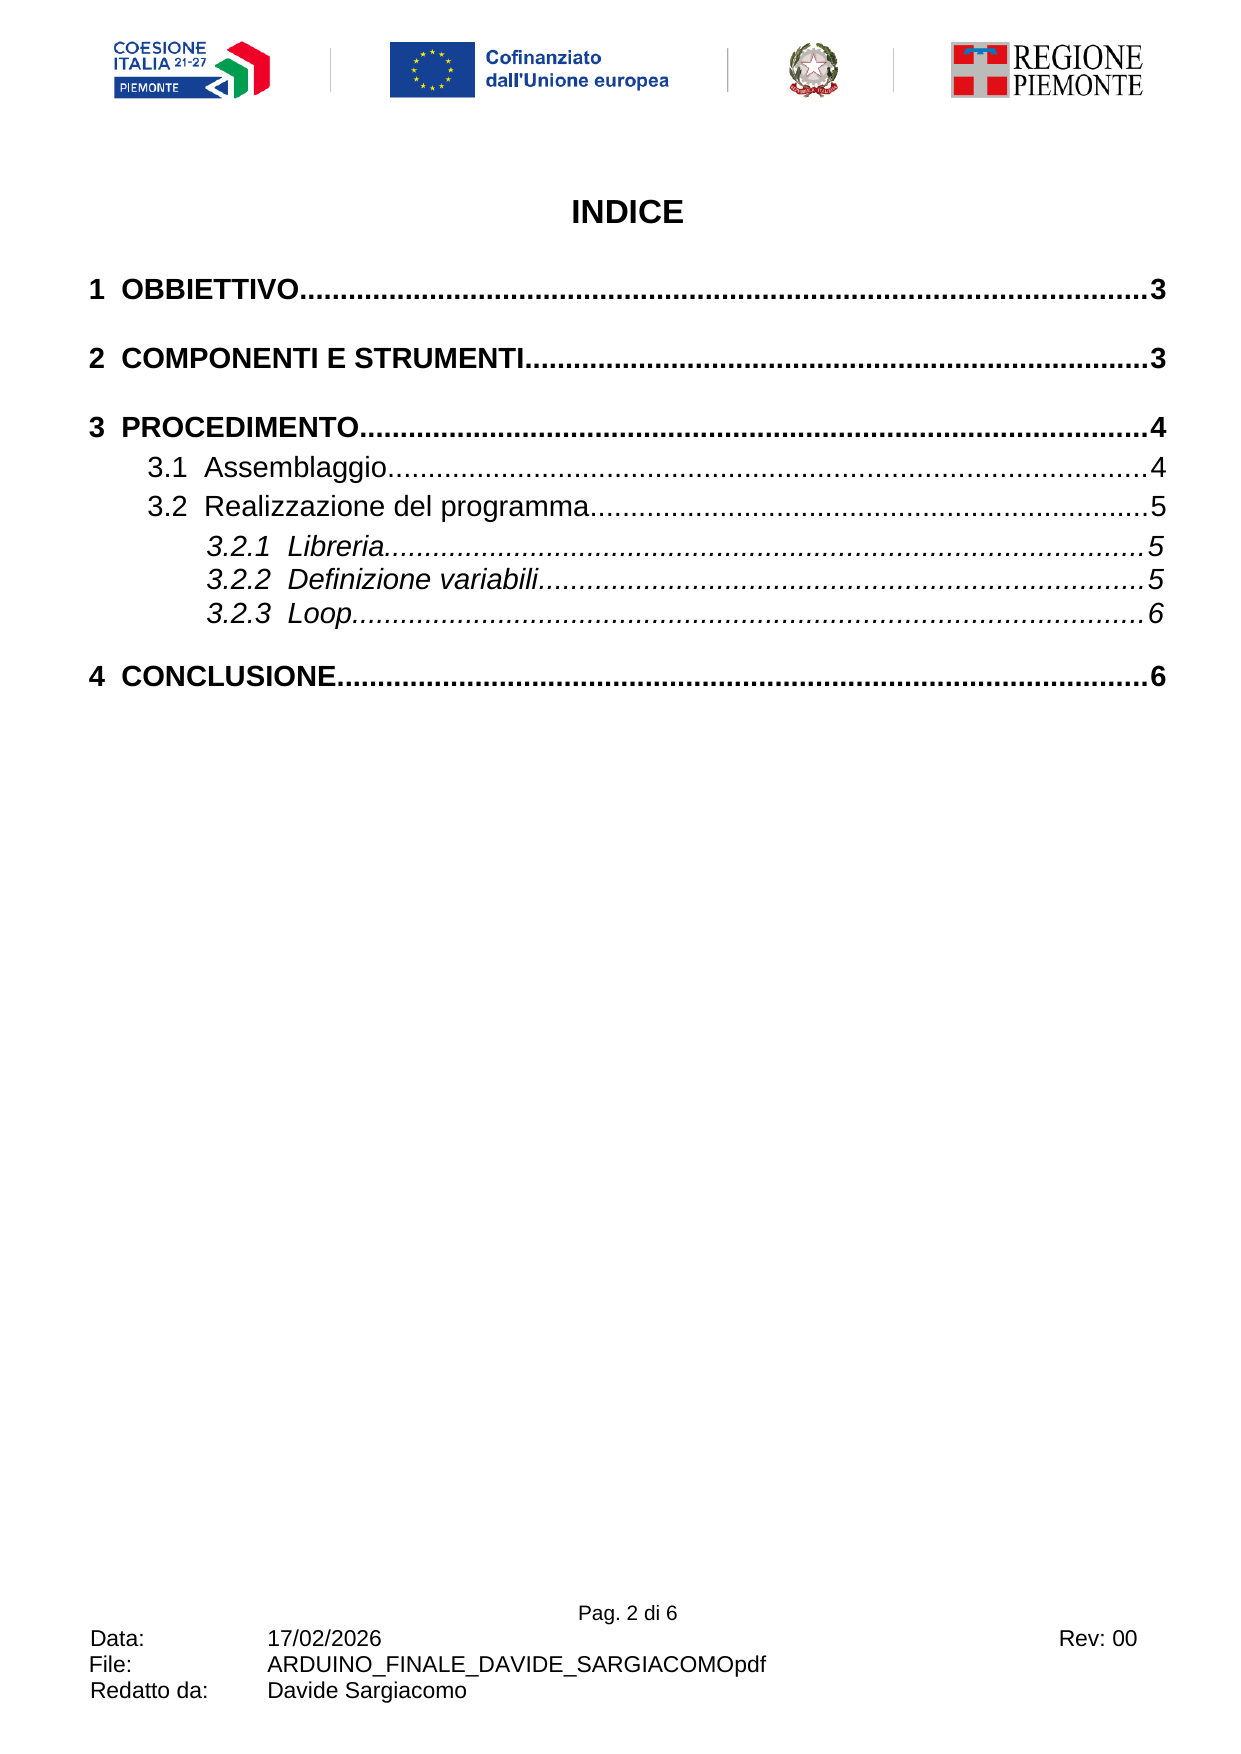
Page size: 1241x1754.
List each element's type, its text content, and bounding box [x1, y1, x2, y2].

text 3.2.3 Loop 6 [148, 596, 1167, 629]
text 4 Conclusione 6 [89, 659, 1167, 692]
text 3.1 Assemblaggio 4 [89, 450, 1167, 483]
text 2 Componenti e Strumenti 3 [89, 341, 1167, 375]
picture [108, 29, 1147, 119]
text 3 Procedimento 4 [89, 410, 1167, 444]
subtitle INDICE [89, 192, 1167, 230]
text 3.2 Realizzazione del programma 5 [89, 489, 1167, 523]
text 1 Obbiettivo 3 [89, 272, 1167, 306]
text 3.2.2 Definizione variabili 5 [148, 562, 1167, 596]
text 3.2.1 Libreria 5 [148, 529, 1167, 562]
